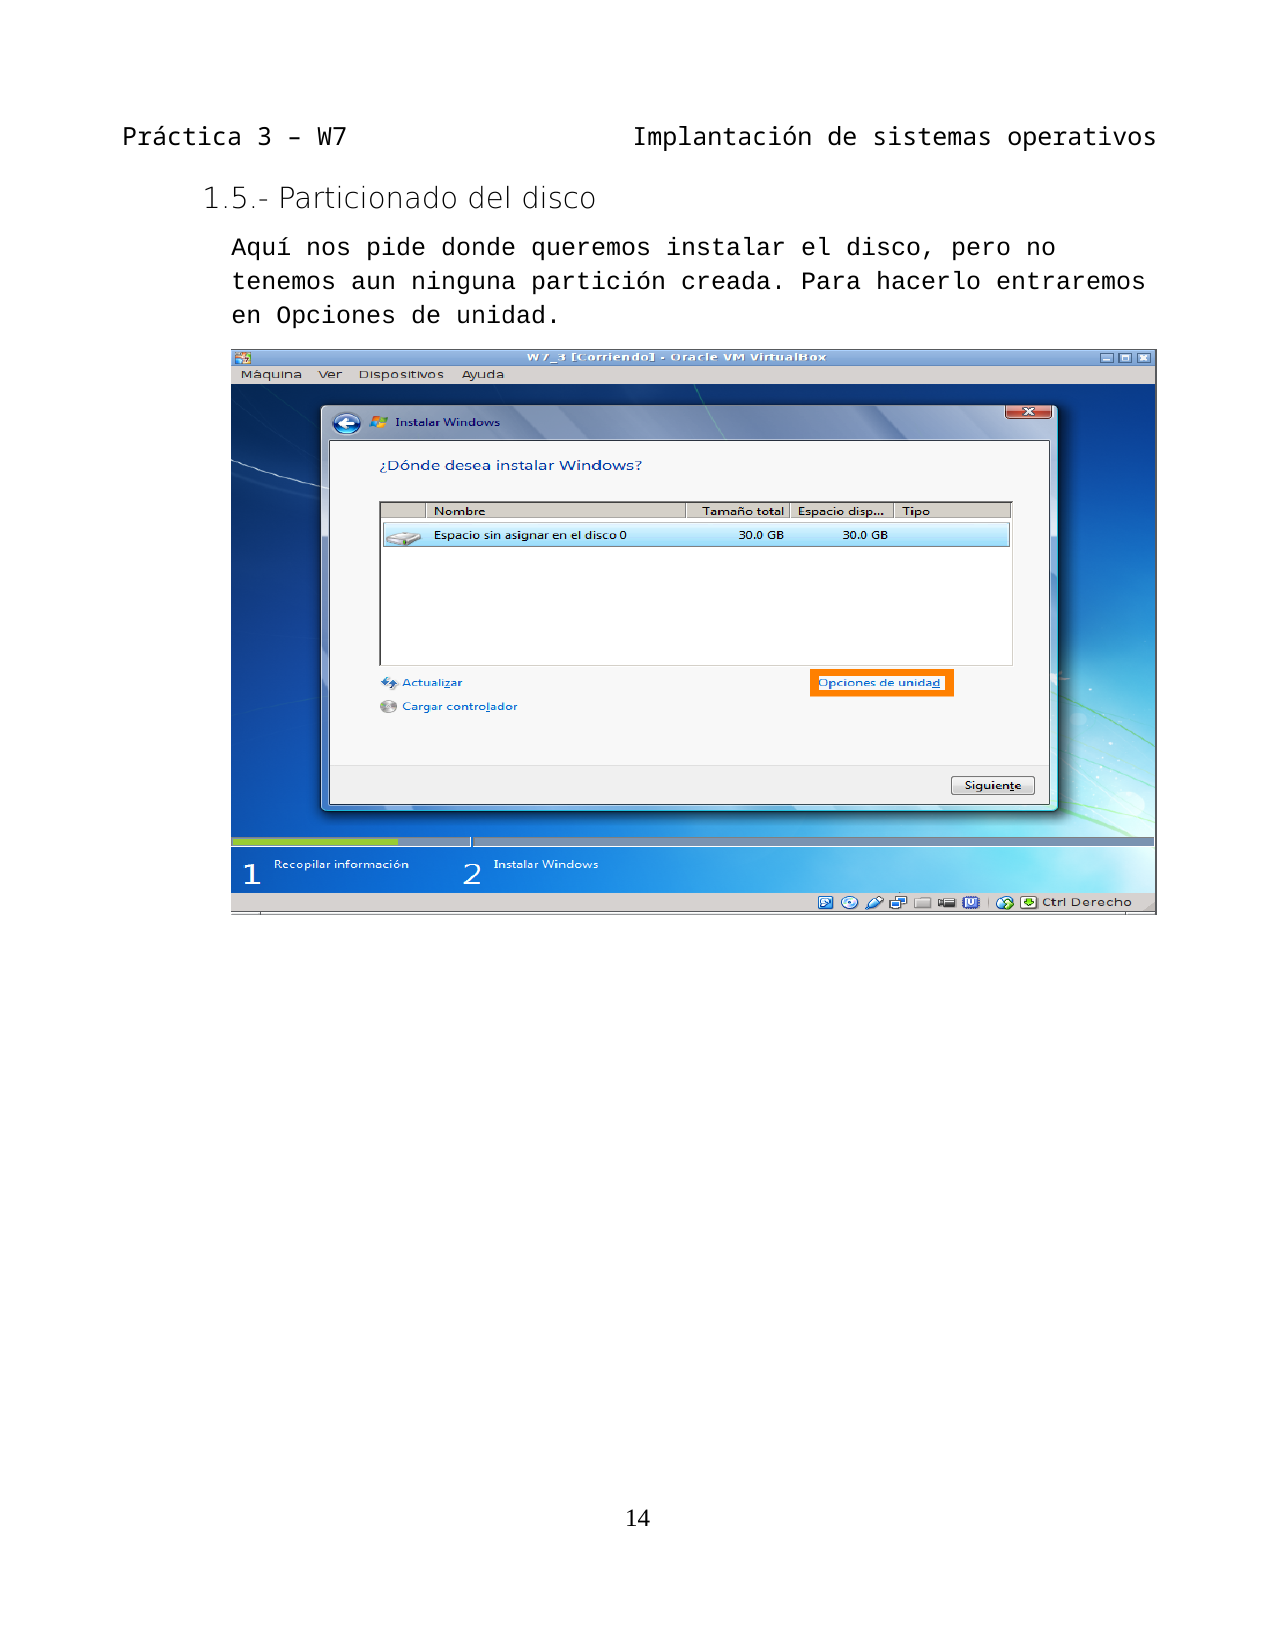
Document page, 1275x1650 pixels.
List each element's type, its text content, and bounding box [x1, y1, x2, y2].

picture [231, 349, 1157, 915]
text Aquí nos pide donde queremos instalar el disco, pero no tenemos aun ninguna partición creada. Para hacerlo entraremos en Opciones de unidad. [231, 235, 1157, 331]
list Particionado del disco [193, 182, 1157, 216]
